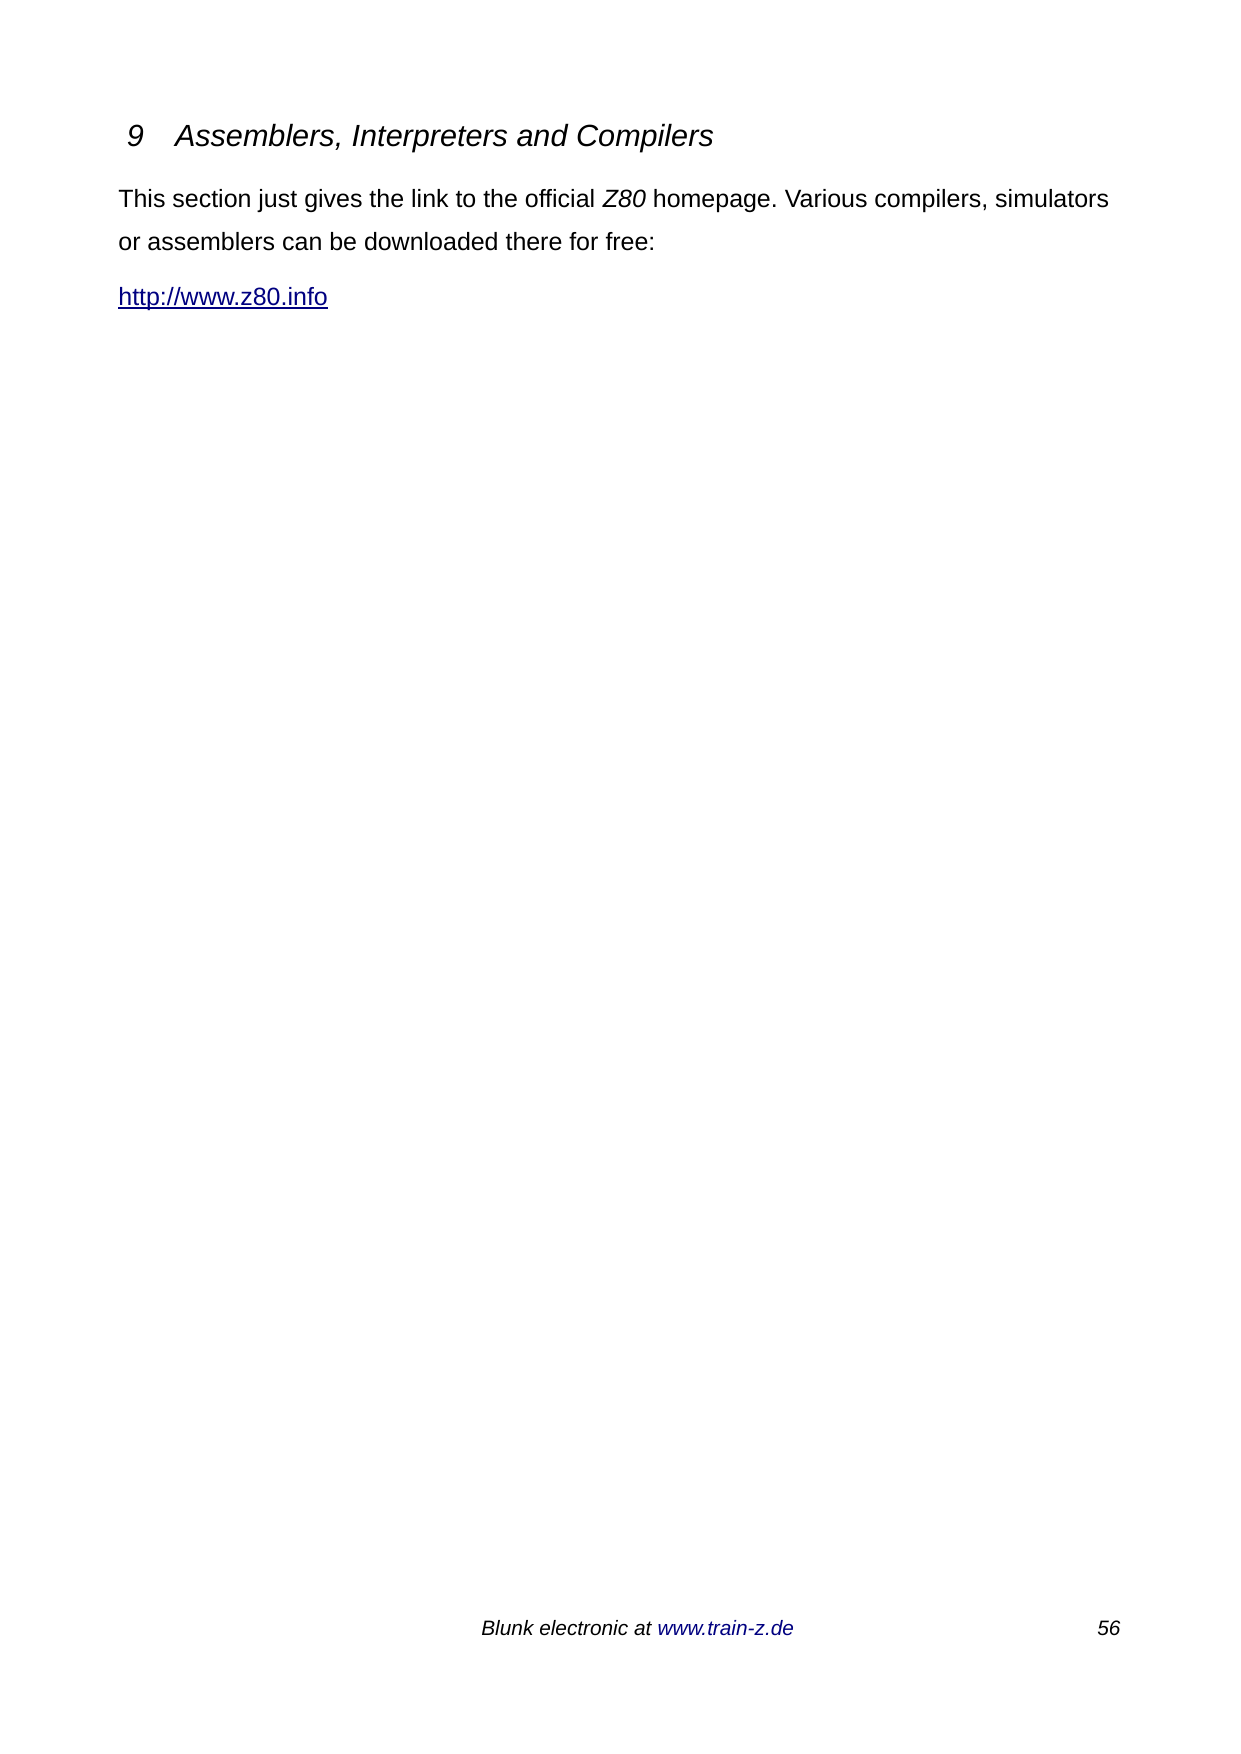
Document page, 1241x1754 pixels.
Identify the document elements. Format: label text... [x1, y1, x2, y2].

text http://www.z80.info [118, 282, 1122, 311]
subtitle Assemblers, Interpreters and Compilers [118, 118, 1122, 153]
text This section just gives the link to the official Z80 homepage. Various compilers, simulators or assemblers can be downloaded there for free: [118, 183, 1122, 255]
